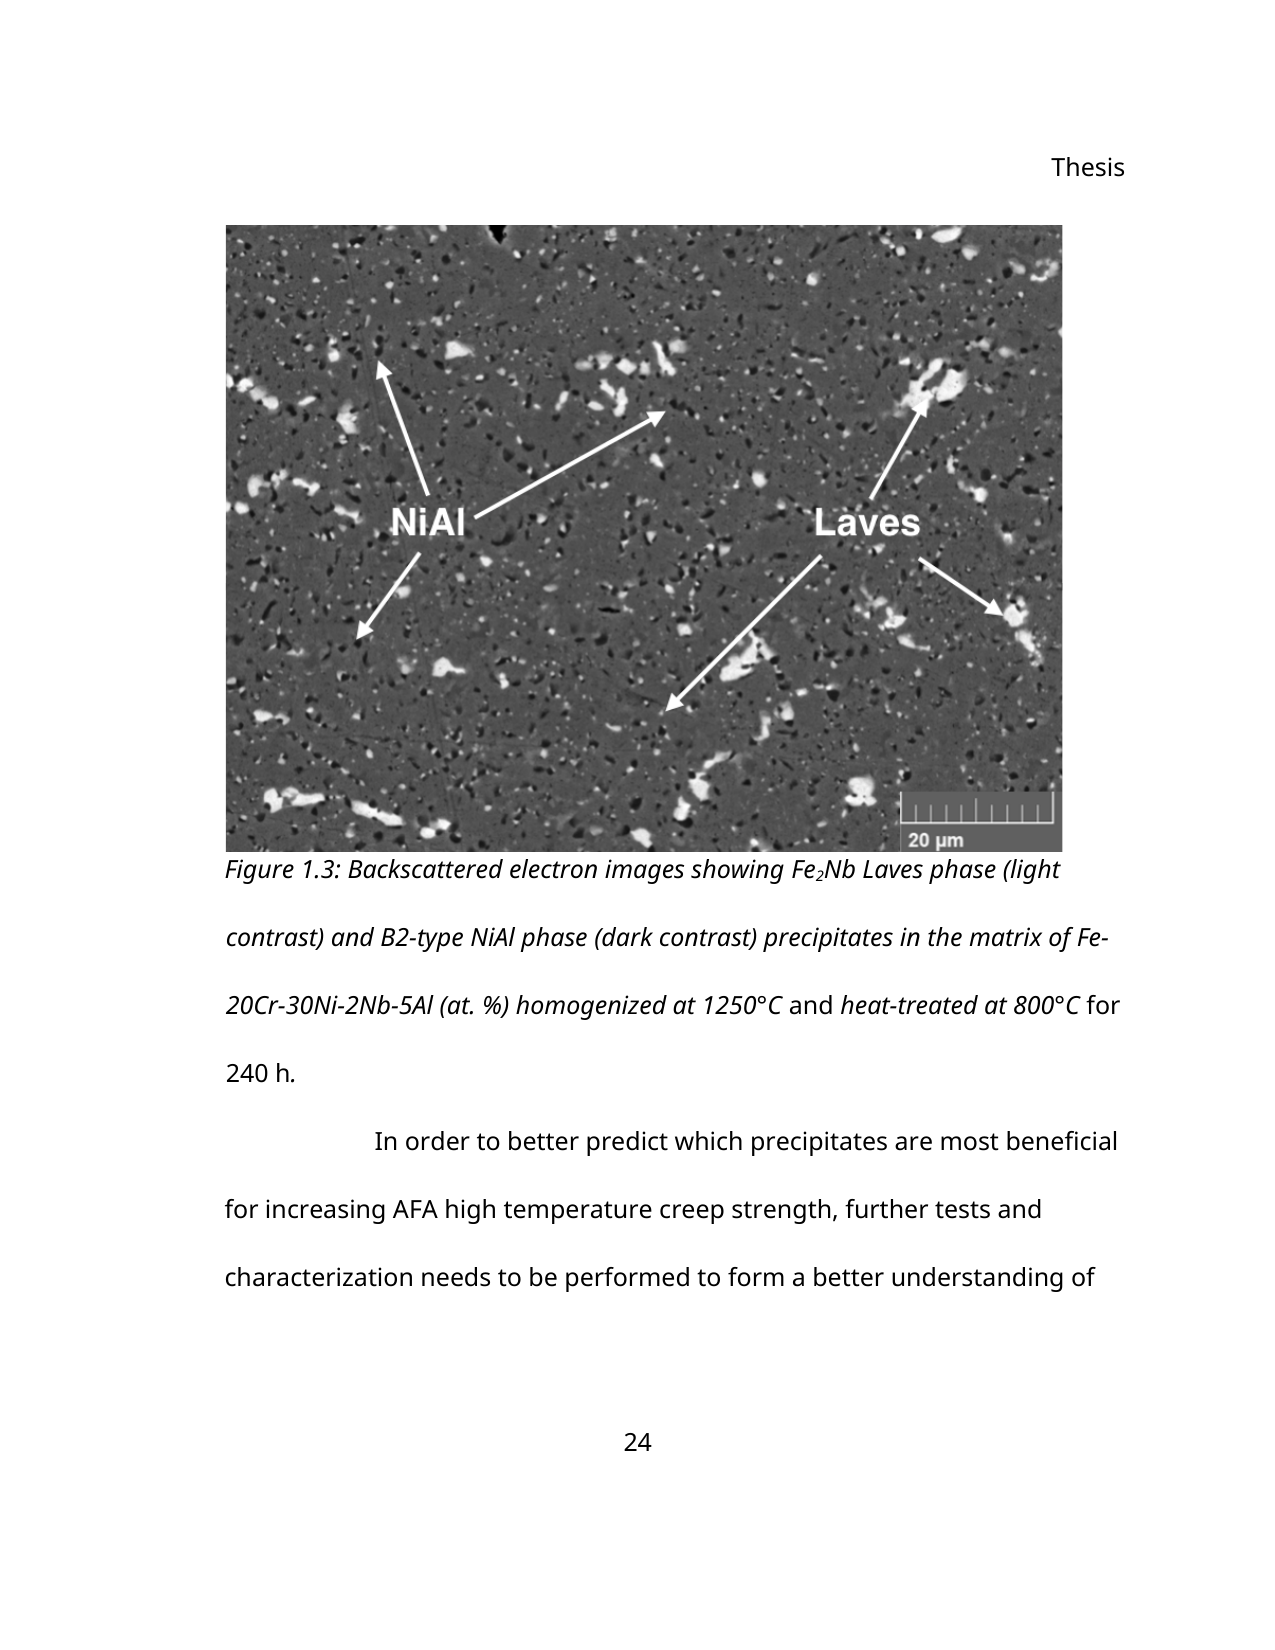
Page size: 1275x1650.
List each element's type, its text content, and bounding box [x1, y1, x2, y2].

text In order to better predict which precipitates are most beneficial for increasing AFA high temperature creep strength, further tests and characterization needs to be performed to form a better understanding of [224, 1124, 1125, 1294]
picture [225, 225, 1063, 852]
text Figure 1.3: Backscattered electron images showing Fe2Nb Laves phase (light contrast) and B2-type NiAl phase (dark contrast) precipitates in the matrix of Fe-20Cr-30Ni-2Nb-5Al (at. %) homogenized at 1250°C and heat-treated at 800°C for 240 h. [224, 851, 1125, 1090]
